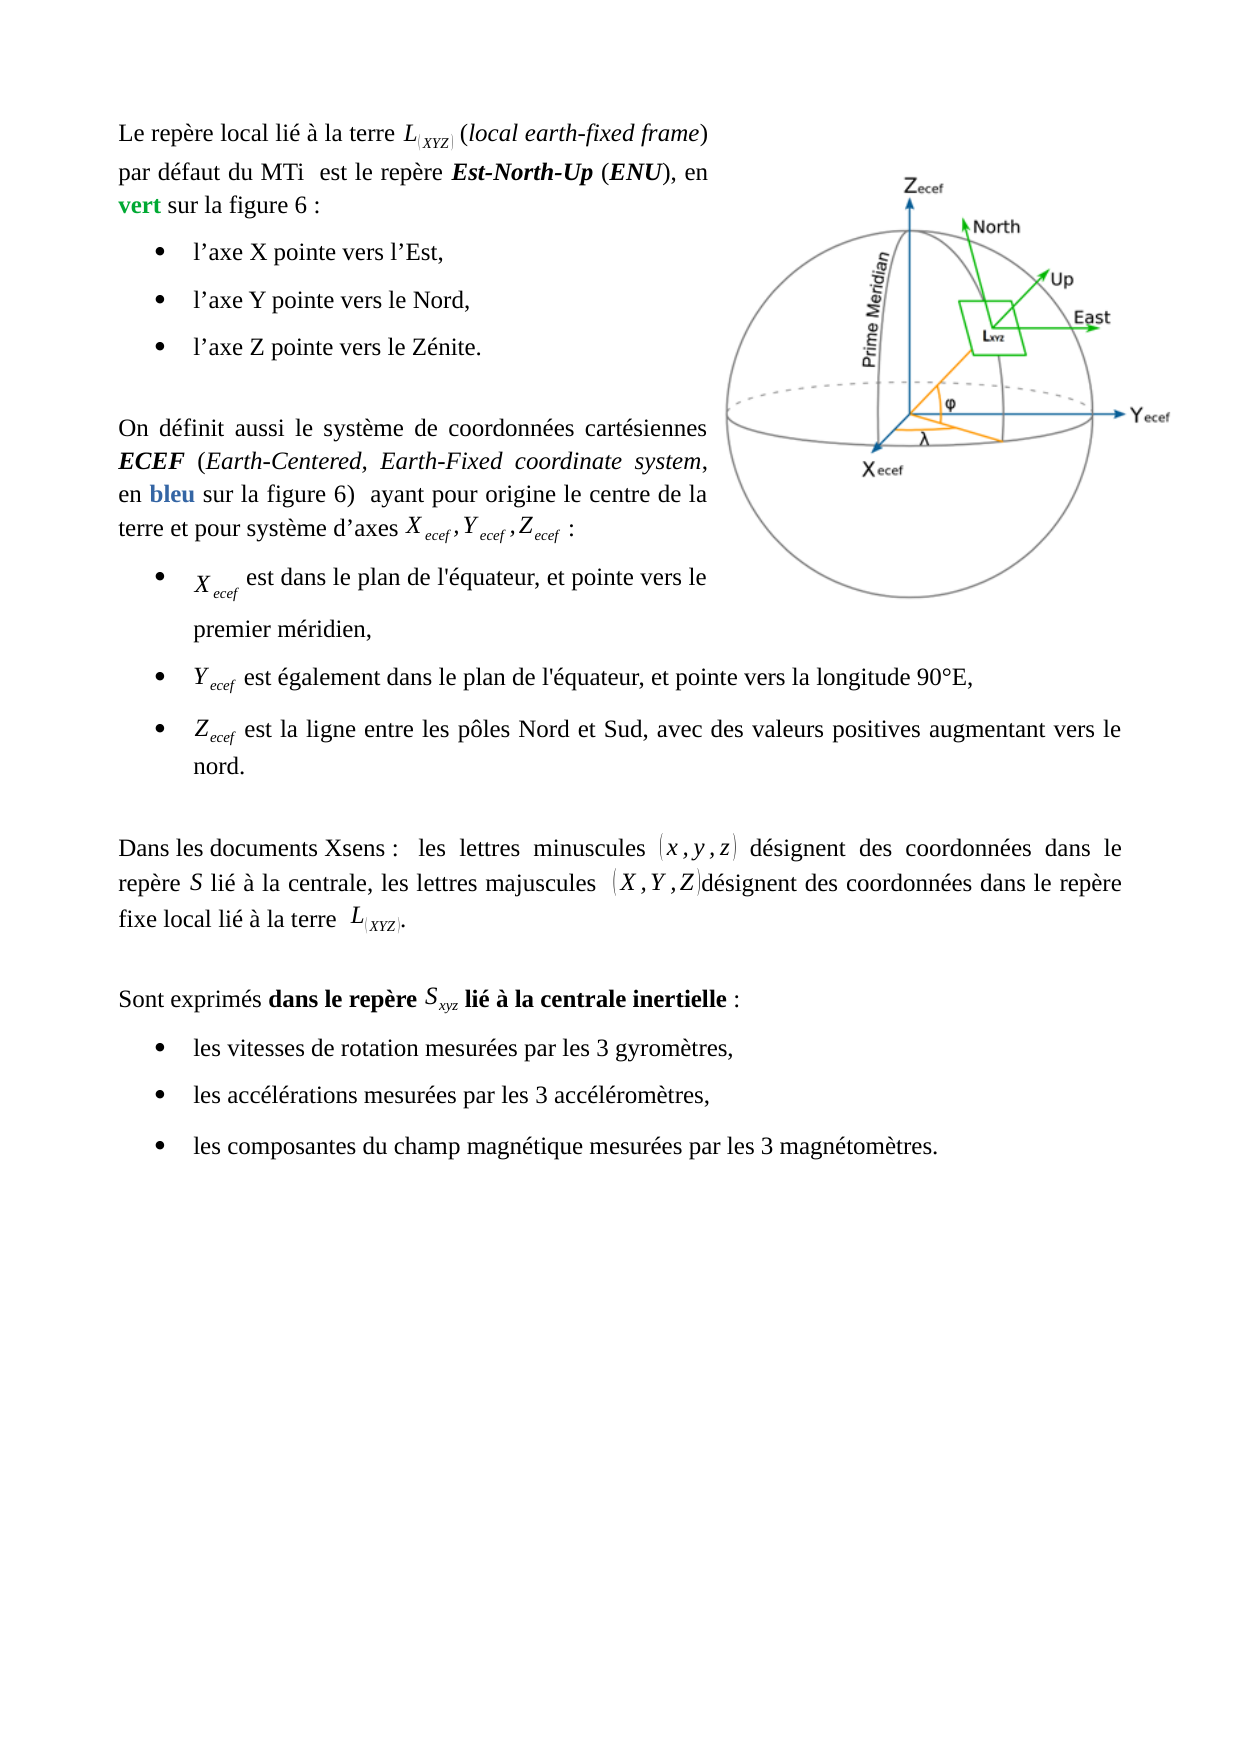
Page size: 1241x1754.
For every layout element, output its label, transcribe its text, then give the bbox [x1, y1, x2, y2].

text Sont exprimés dans le repère lié à la centrale inertielle : [118, 982, 1122, 1014]
text On définit aussi le système de coordonnées cartésiennes ECEF (Earth-Centered, Earth-Fixed coordinate system, en bleu sur la figure 6) ayant pour origine le centre de la terre et pour système d’axes : [118, 380, 708, 543]
list les vitesses de rotation mesurées par les 3 gyromètres, [156, 1033, 1122, 1061]
list l’axe Z pointe vers le Zénite. [156, 332, 708, 361]
list est dans le plan de l'équateur, et pointe vers le premier méridien, [156, 562, 1122, 643]
list l’axe X pointe vers l’Est, [156, 237, 708, 266]
list les accélérations mesurées par les 3 accéléromètres, [156, 1080, 1122, 1109]
text Le repère local lié à la terre (local earth-fixed frame) par défaut du MTi est le repère Est-North-Up (ENU), en vert sur la figure 6 : [118, 118, 1122, 218]
text Dans les documents Xsens : les lettres minuscules désignent des coordonnées dans le repère lié à la centrale, les lettres majuscules désignent des coordonnées dans le repère fixe local lié à la terre . [118, 799, 1122, 935]
list l’axe Y pointe vers le Nord, [156, 285, 708, 314]
list est la ligne entre les pôles Nord et Sud, avec des valeurs positives augmentant vers le nord. [156, 714, 1122, 780]
list est également dans le plan de l'équateur, et pointe vers la longitude 90°E, [156, 662, 1122, 695]
picture [708, 141, 1198, 610]
list les composantes du champ magnétique mesurées par les 3 magnétomètres. [156, 1131, 1122, 1160]
